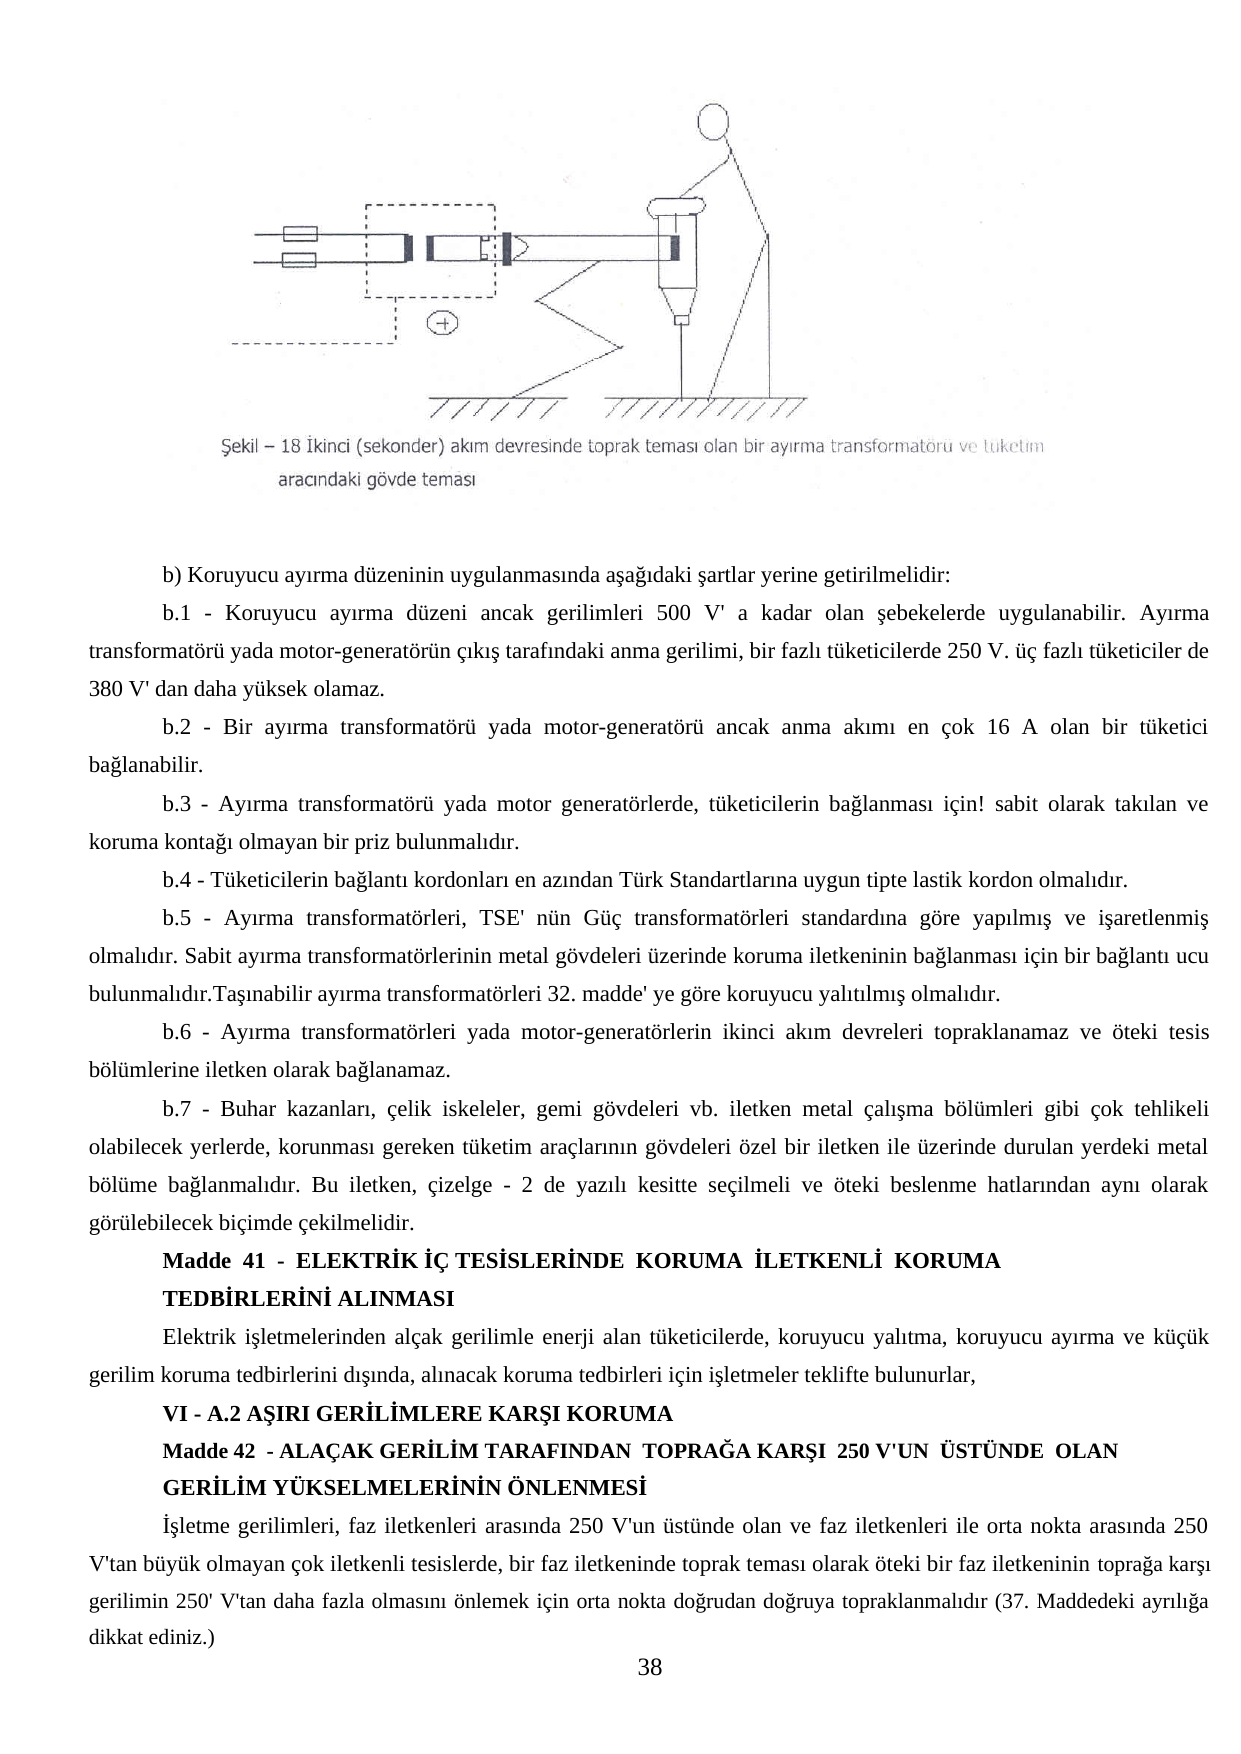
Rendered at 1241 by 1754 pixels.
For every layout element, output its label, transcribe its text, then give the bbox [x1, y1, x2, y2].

text b.6 - Ayırma transformatörleri yada motor-generatörlerin ikinci akım devreleri topraklanamaz ve öteki tesis bölümlerine iletken olarak bağlanamaz. [88, 1019, 1211, 1083]
text b.5 - Ayırma transformatörleri, TSE' nün Güç transformatörleri standardına göre yapılmış ve işaretlenmiş olmalıdır. Sabit ayırma transformatörlerinin metal gövdeleri üzerinde koruma iletkeninin bağlanması için bir bağlantı ucu bulunmalıdır.Taşınabilir ayırma transformatörleri 32. madde' ye göre koruyucu yalıtılmış olmalıdır. [88, 905, 1211, 1007]
text VI - A.2 AŞIRI GERİLİMLERE KARŞI KORUMA [88, 1401, 1211, 1426]
text b.3 - Ayırma transformatörü yada motor generatörlerde, tüketicilerin bağlanması için! sabit olarak takılan ve koruma kontağı olmayan bir priz bulunmalıdır. [88, 791, 1211, 854]
text b.7 - Buhar kazanları, çelik iskeleler, gemi gövdeleri vb. iletken metal çalışma bölümleri gibi çok tehlikeli olabilecek yerlerde, korunması gereken tüketim araçlarının gövdeleri özel bir iletken ile üzerinde durulan yerdeki metal bölüme bağlanmalıdır. Bu iletken, çizelge - 2 de yazılı kesitte seçilmeli ve öteki beslenme hatlarından aynı olarak görülebilecek biçimde çekilmelidir. [88, 1096, 1211, 1235]
text Madde 42 - ALAÇAK GERİLİM TARAFINDAN TOPRAĞA KARŞI 250 V'UN ÜSTÜNDE OLAN [88, 1439, 1211, 1463]
picture [155, 87, 1097, 511]
text İşletme gerilimleri, faz iletkenleri arasında 250 V'un üstünde olan ve faz iletkenleri ile orta nokta arasında 250 V'tan büyük olmayan çok iletkenli tesislerde, bir faz iletkeninde toprak teması olarak öteki bir faz iletkeninin toprağa karşı gerilimin 250' V'tan daha fazla olmasını önlemek için orta nokta doğrudan doğruya topraklanmalıdır (37. Maddedeki ayrılığa dikkat ediniz.) [88, 1513, 1211, 1649]
text b.2 - Bir ayırma transformatörü yada motor-generatörü ancak anma akımı en çok 16 A olan bir tüketici bağlanabilir. [88, 714, 1211, 778]
text b.4 - Tüketicilerin bağlantı kordonları en azından Türk Standartlarına uygun tipte lastik kordon olmalıdır. [88, 867, 1211, 892]
text Madde 41 - ELEKTRİK İÇ TESİSLERİNDE KORUMA İLETKENLİ KORUMA TEDBİRLERİNİ ALINMASI [88, 1248, 1211, 1312]
text GERİLİM YÜKSELMELERİNİN ÖNLENMESİ [88, 1475, 1211, 1501]
text b) Koruyucu ayırma düzeninin uygulanmasında aşağıdaki şartlar yerine getirilmelidir: [88, 562, 1211, 587]
text b.1 - Koruyucu ayırma düzeni ancak gerilimleri 500 V' a kadar olan şebekelerde uygulanabilir. Ayırma transformatörü yada motor-generatörün çıkış tarafındaki anma gerilimi, bir fazlı tüketicilerde 250 V. üç fazlı tüketiciler de 380 V' dan daha yüksek olamaz. [88, 600, 1211, 702]
text Elektrik işletmelerinden alçak gerilimle enerji alan tüketicilerde, koruyucu yalıtma, koruyucu ayırma ve küçük gerilim koruma tedbirlerini dışında, alınacak koruma tedbirleri için işletmeler teklifte bulunurlar, [88, 1324, 1211, 1388]
